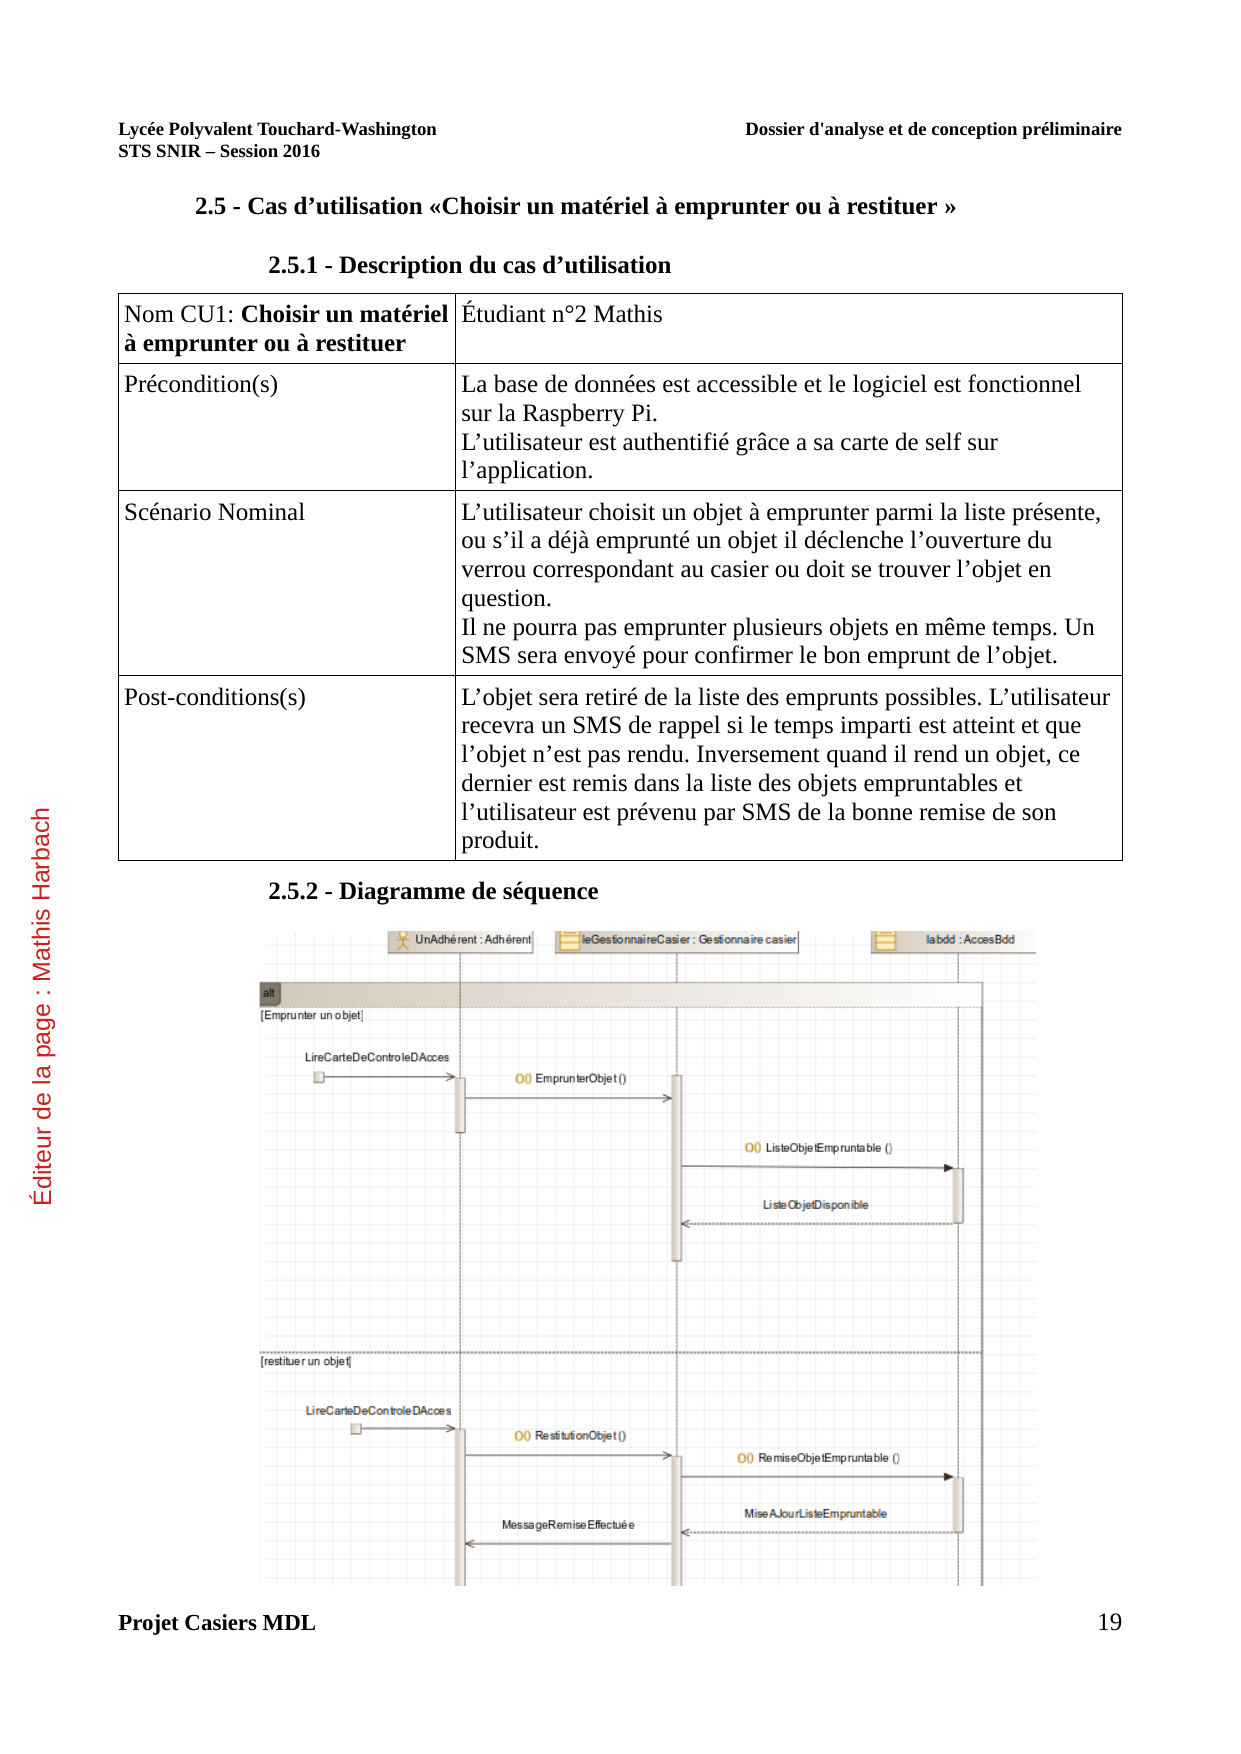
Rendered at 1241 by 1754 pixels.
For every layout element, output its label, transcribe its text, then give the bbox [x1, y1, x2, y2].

table_cell La base de données est accessible et le logiciel est fonctionnel sur la Raspberry Pi. L’utilisateur est authentifié grâce a sa carte de self sur l’application. [456, 364, 1122, 490]
picture [259, 931, 1037, 1586]
table_cell L’objet sera retiré de la liste des emprunts possibles. L’utilisateur recevra un SMS de rappel si le temps imparti est atteint et que l’objet n’est pas rendu. Inversement quand il rend un objet, ce dernier est remis dans la liste des objets empruntables et l’utilisateur est prévenu par SMS de la bonne remise de son produit. [456, 676, 1122, 860]
table_header Nom CU1: Choisir un matériel à emprunter ou à restituer [119, 294, 455, 363]
table_cell Scénario Nominal [119, 491, 455, 675]
subtitle 2.5.2 - Diagramme de séquence [118, 876, 1122, 904]
subtitle 2.5.1 - Description du cas d’utilisation [118, 247, 1122, 280]
table_cell Précondition(s) [119, 364, 455, 490]
table_header Étudiant n°2 Mathis [456, 294, 1122, 363]
table_cell L’utilisateur choisit un objet à emprunter parmi la liste présente, ou s’il a déjà emprunté un objet il déclenche l’ouverture du verrou correspondant au casier ou doit se trouver l’objet en question. Il ne pourra pas emprunter plusieurs objets en même temps. Un SMS sera envoyé pour confirmer le bon emprunt de l’objet. [456, 491, 1122, 675]
subtitle 2.5 - Cas d’utilisation «Choisir un matériel à emprunter ou à restituer » [195, 191, 1122, 219]
table_cell Post-conditions(s) [119, 676, 455, 860]
